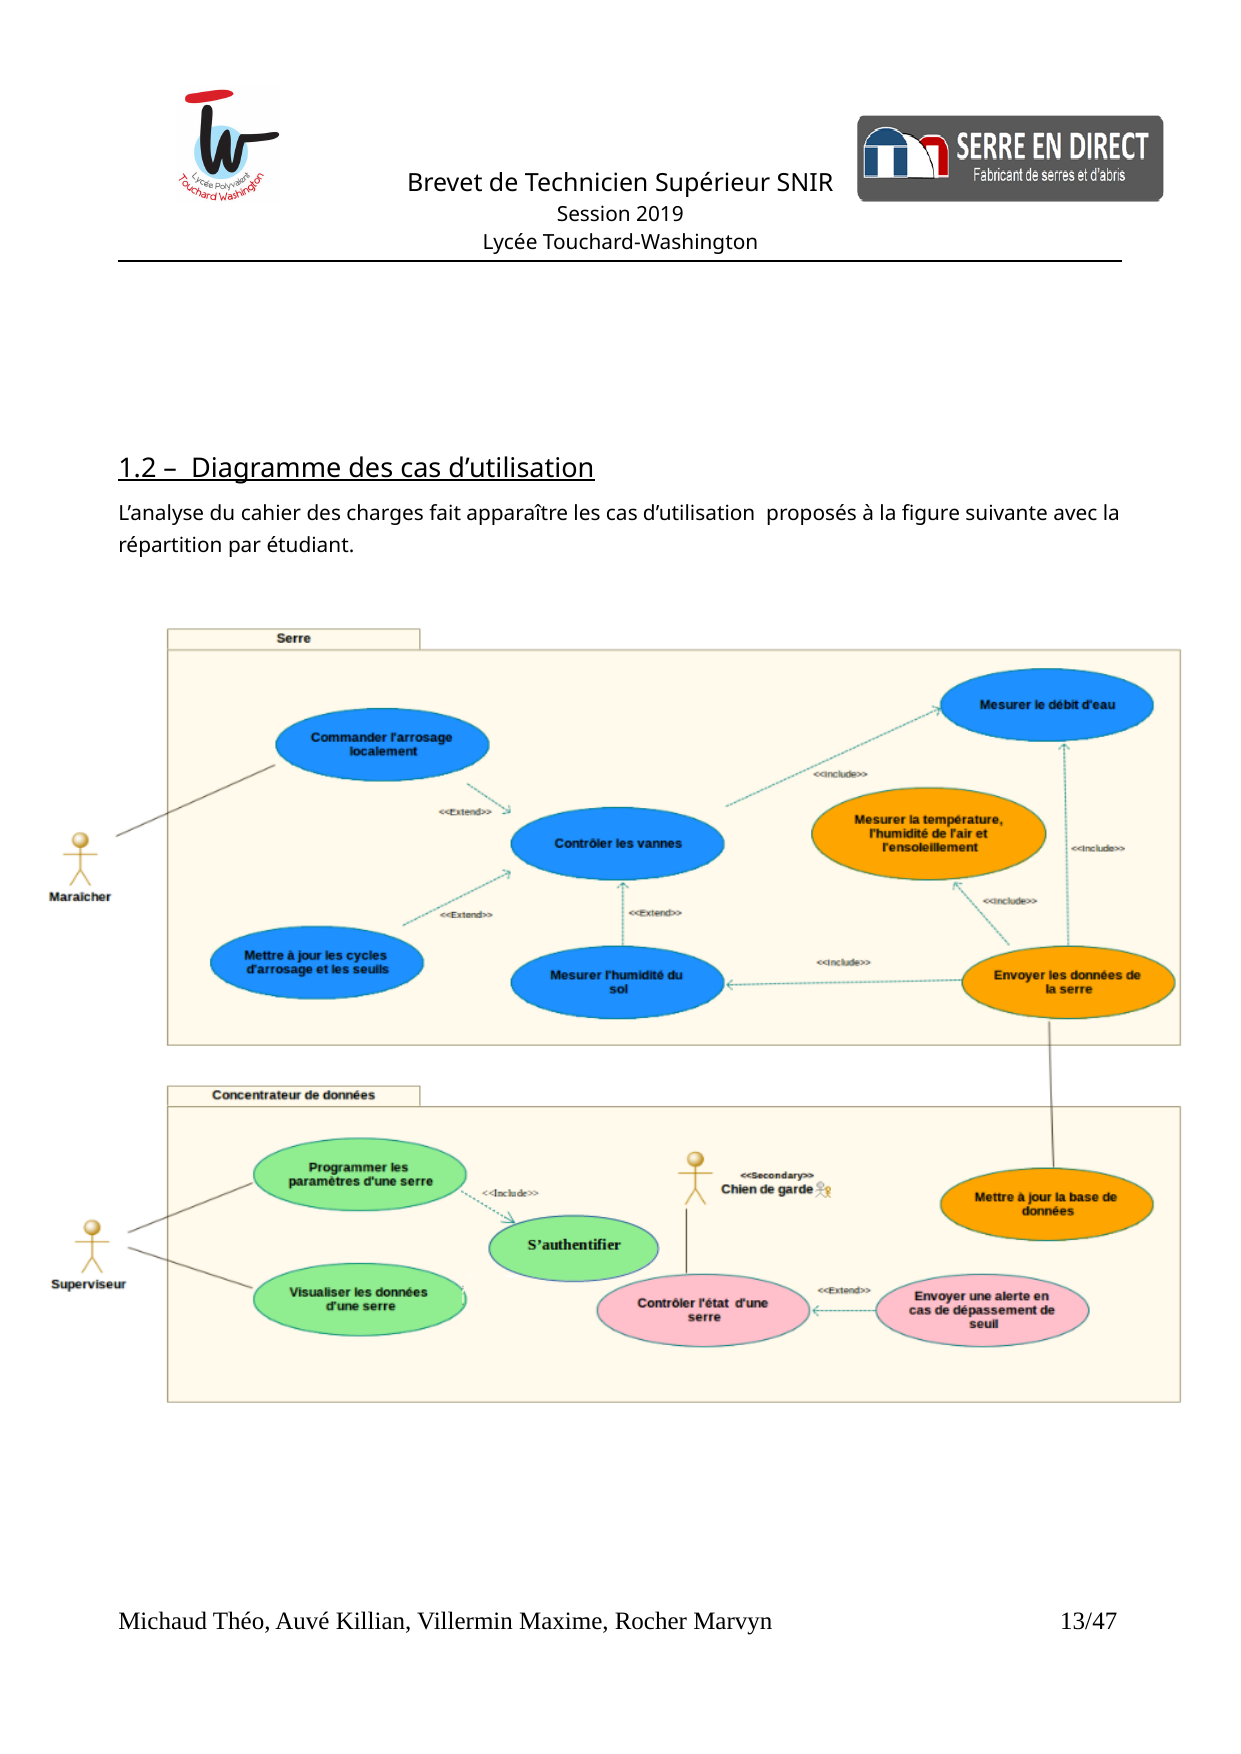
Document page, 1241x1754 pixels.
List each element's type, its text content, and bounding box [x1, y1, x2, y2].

picture [43, 620, 1189, 1415]
picture [852, 113, 1167, 206]
subtitle 1.2 – Diagramme des cas d’utilisation [118, 448, 1122, 485]
picture [176, 86, 281, 203]
text L’analyse du cahier des charges fait apparaître les cas d’utilisation proposés à la figure suivante avec la répartition par étudiant. [118, 498, 1122, 559]
